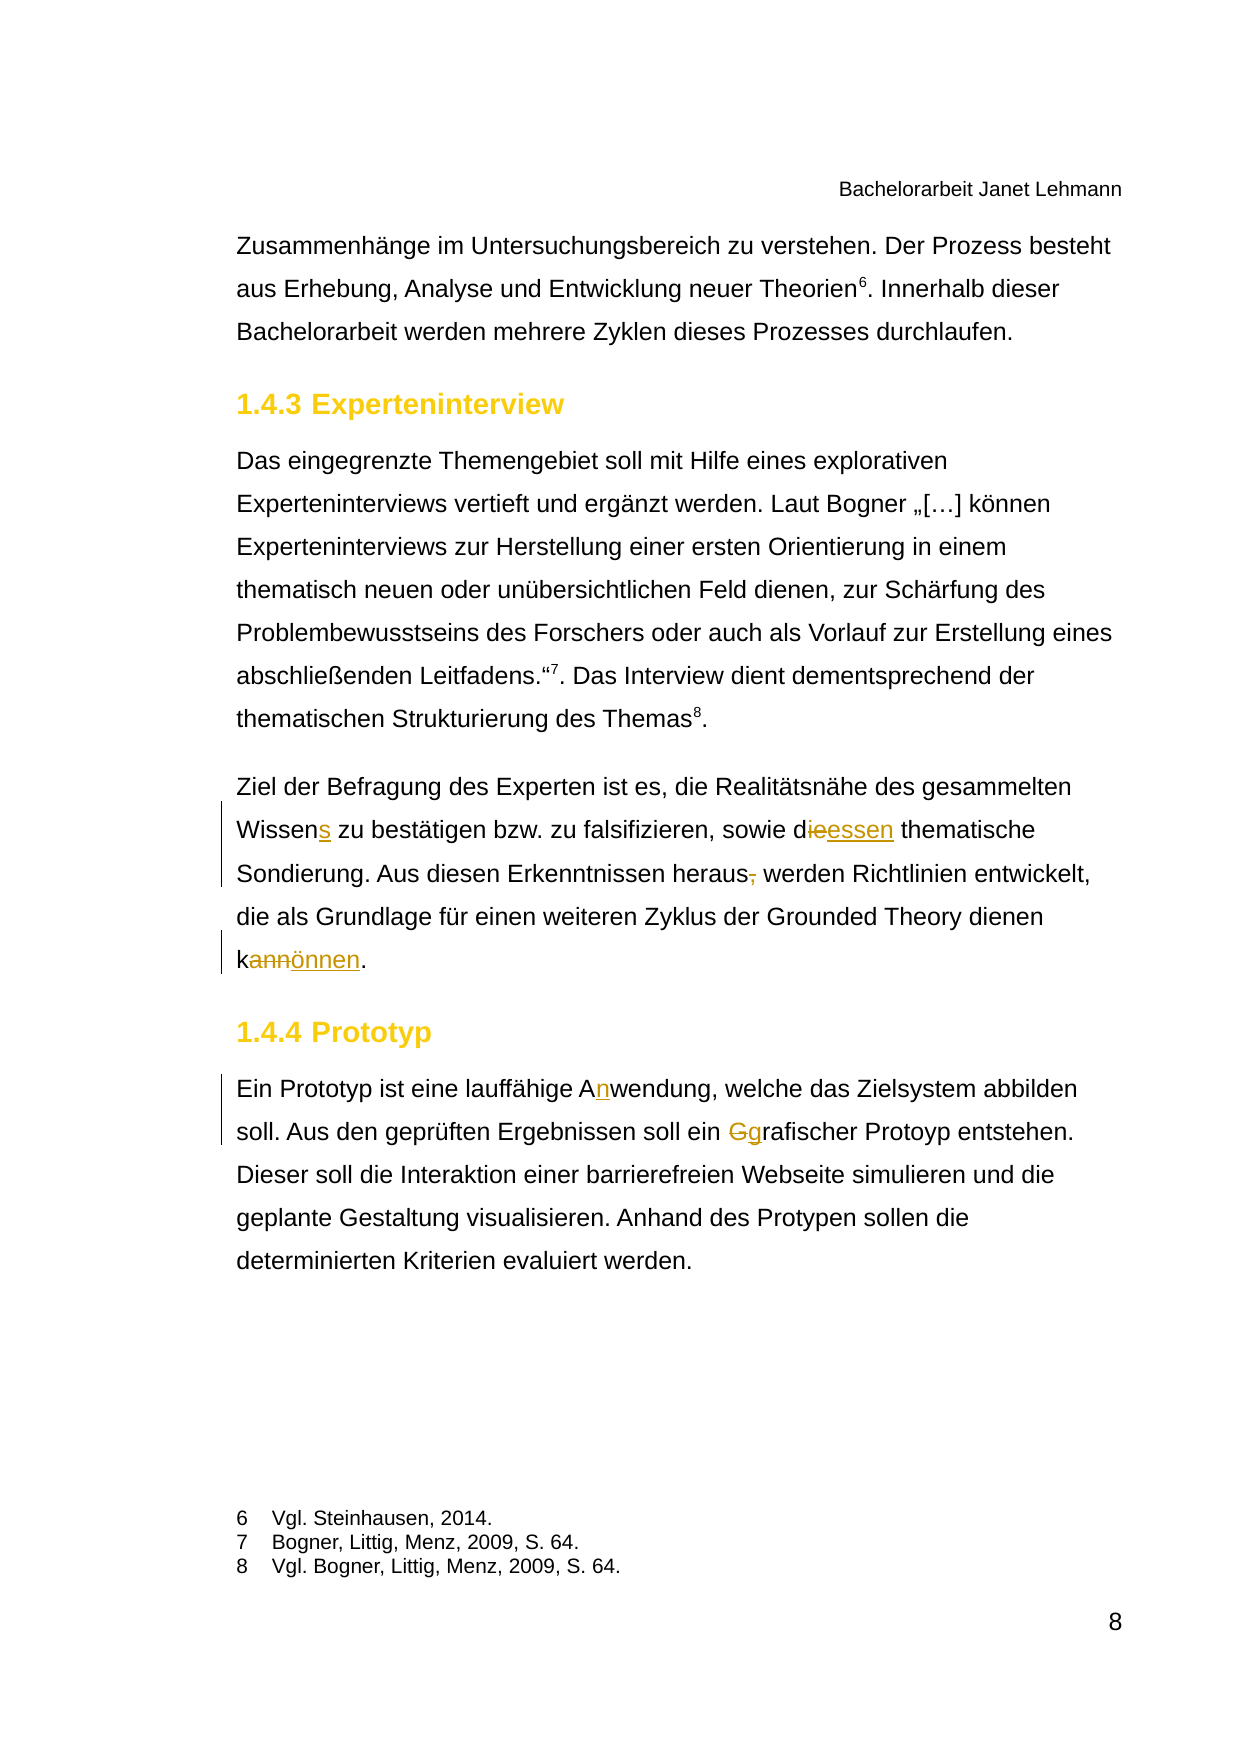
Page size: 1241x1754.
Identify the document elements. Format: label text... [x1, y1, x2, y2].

text Vgl. Steinhausen, 2014. [236, 1506, 1122, 1530]
text Ziel der Befragung des Experten ist es, die Realitätsnähe des gesammelten Wissens zu bestätigen bzw. zu falsifizieren, sowie dessen thematische Sondierung. Aus diesen Erkenntnissen heraus werden Richtlinien entwickelt, die als Grundlage für einen weiteren Zyklus der Grounded Theory dienen können. [236, 772, 1122, 973]
text Das eingegrenzte Themengebiet soll mit Hilfe eines explorativen Experteninterviews vertieft und ergänzt werden. Laut Bogner „[…] können Experteninterviews zur Herstellung einer ersten Orientierung in einem thematisch neuen oder unübersichtlichen Feld dienen, zur Schärfung des Problembewusstseins des Forschers oder auch als Vorlauf zur Erstellung eines abschließenden Leitfadens.“. Das Interview dient dementsprechend der thematischen Strukturierung des Themas. [236, 446, 1122, 733]
subtitle Prototyp [236, 1015, 1122, 1049]
subtitle Experteninterview [236, 387, 1122, 421]
text Vgl. Bogner, Littig, Menz, 2009, S. 64. [236, 1554, 1122, 1578]
text Ein Prototyp ist eine lauffähige Anwendung, welche das Zielsystem abbilden soll. Aus den geprüften Ergebnissen soll ein grafischer Protoyp entstehen. Dieser soll die Interaktion einer barrierefreien Webseite simulieren und die geplante Gestaltung visualisieren. Anhand des Protypen sollen die determinierten Kriterien evaluiert werden. [236, 1073, 1122, 1275]
text Zusammenhänge im Untersuchungsbereich zu verstehen. Der Prozess besteht aus Erhebung, Analyse und Entwicklung neuer Theorien. Innerhalb dieser Bachelorarbeit werden mehrere Zyklen dieses Prozesses durchlaufen. [236, 231, 1122, 346]
text Bogner, Littig, Menz, 2009, S. 64. [236, 1530, 1122, 1554]
